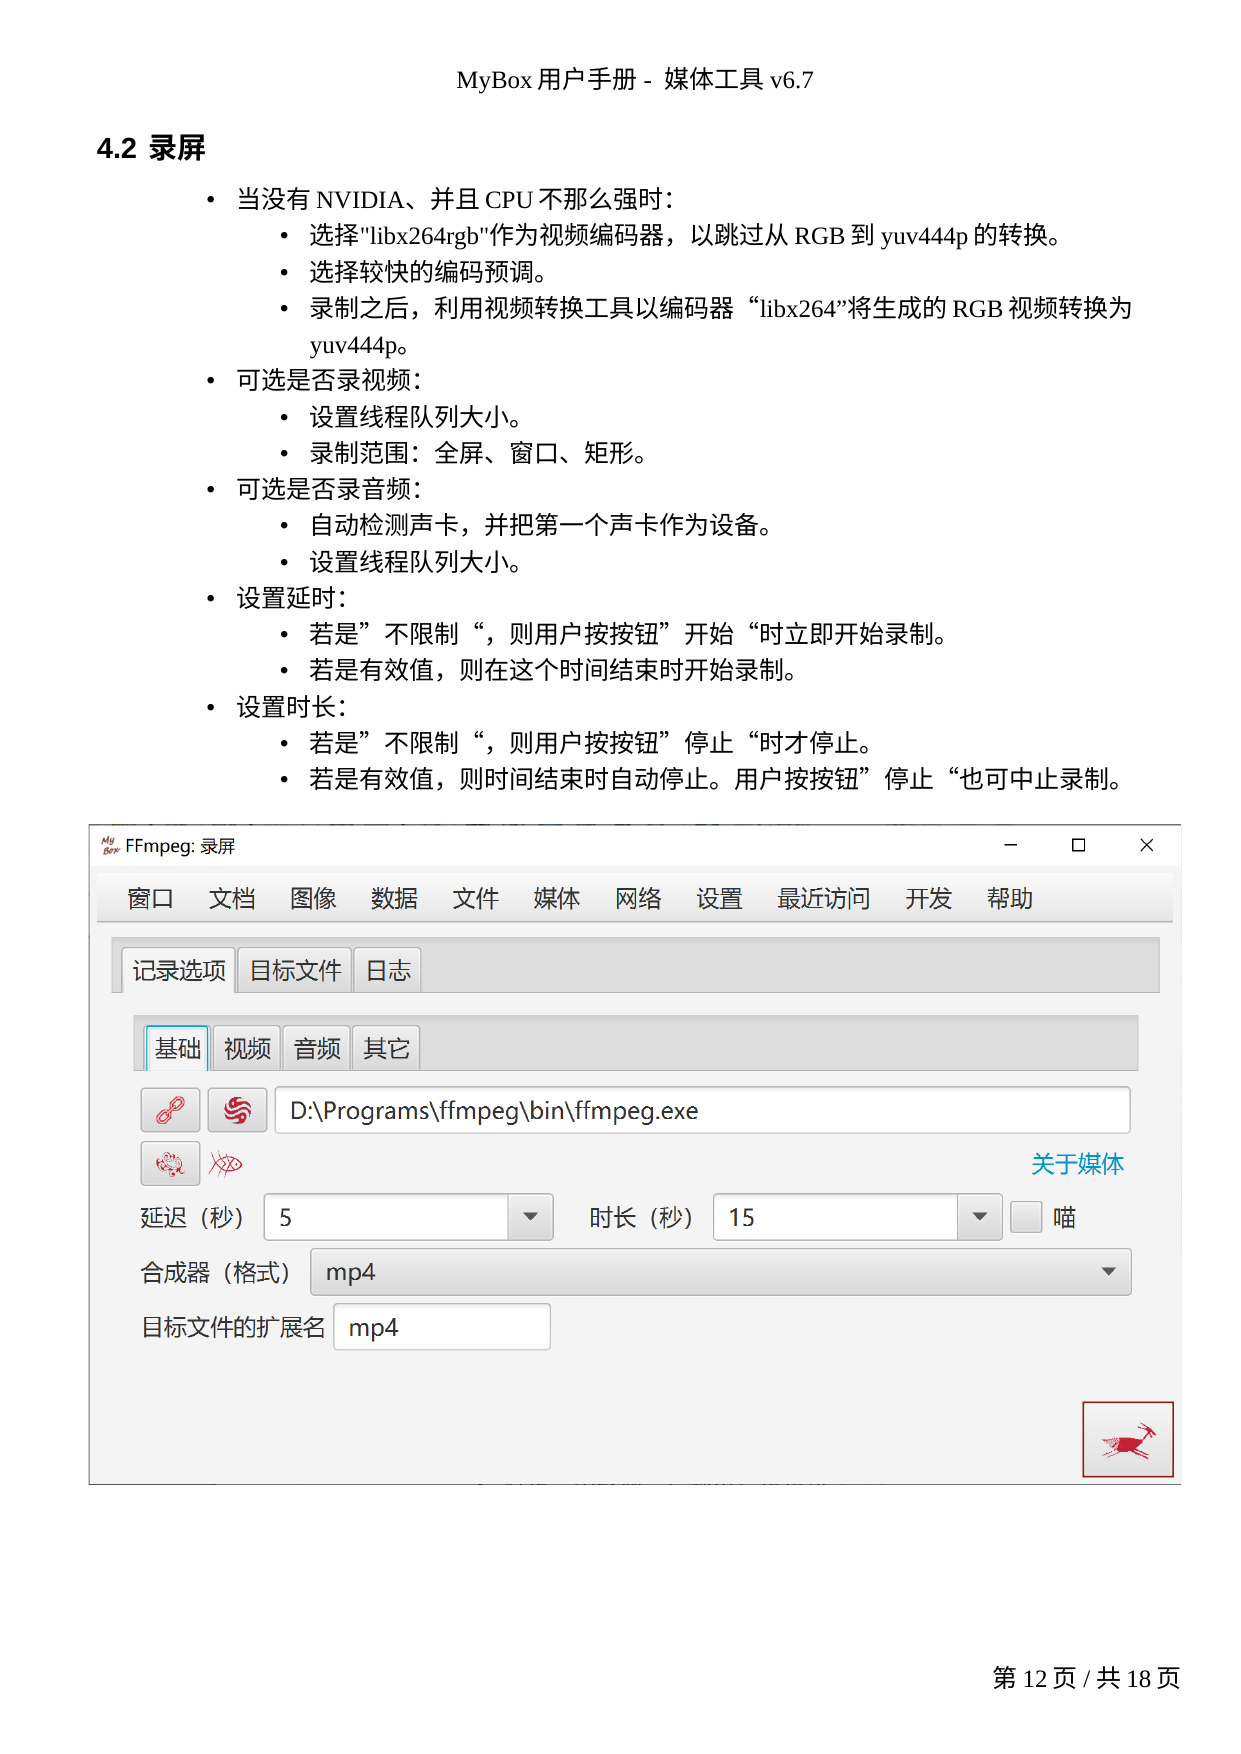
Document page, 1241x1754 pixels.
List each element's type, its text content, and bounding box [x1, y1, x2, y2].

list 自动检测声卡，并把第一个声卡作为设备。 [280, 506, 1181, 542]
list 可选是否录音频： [206, 469, 1181, 506]
list 若是有效值，则时间结束时自动停止。用户按按钮”停止“也可中止录制。 [280, 759, 1181, 796]
list 若是有效值，则在这个时间结束时开始录制。 [280, 651, 1181, 687]
list 当没有NVIDIA、并且CPU不那么强时： [206, 179, 1181, 216]
list 选择较快的编码预调。 [280, 252, 1181, 288]
subtitle 录屏 [88, 125, 1181, 167]
list 选择"libx264rgb"作为视频编码器，以跳过从RGB到yuv444p的转换。 [280, 216, 1181, 252]
list 设置线程队列大小。 [280, 542, 1181, 578]
list 可选是否录视频： [206, 361, 1181, 397]
list 设置延时： [206, 578, 1181, 614]
list 录制范围：全屏、窗口、矩形。 [280, 433, 1181, 469]
picture [88, 824, 1182, 1485]
list 若是”不限制“，则用户按按钮”停止“时才停止。 [280, 723, 1181, 759]
list 录制之后，利用视频转换工具以编码器“libx264”将生成的RGB视频转换为yuv444p。 [280, 288, 1181, 361]
list 设置时长： [206, 687, 1181, 723]
list 设置线程队列大小。 [280, 397, 1181, 433]
list 若是”不限制“，则用户按按钮”开始“时立即开始录制。 [280, 614, 1181, 651]
